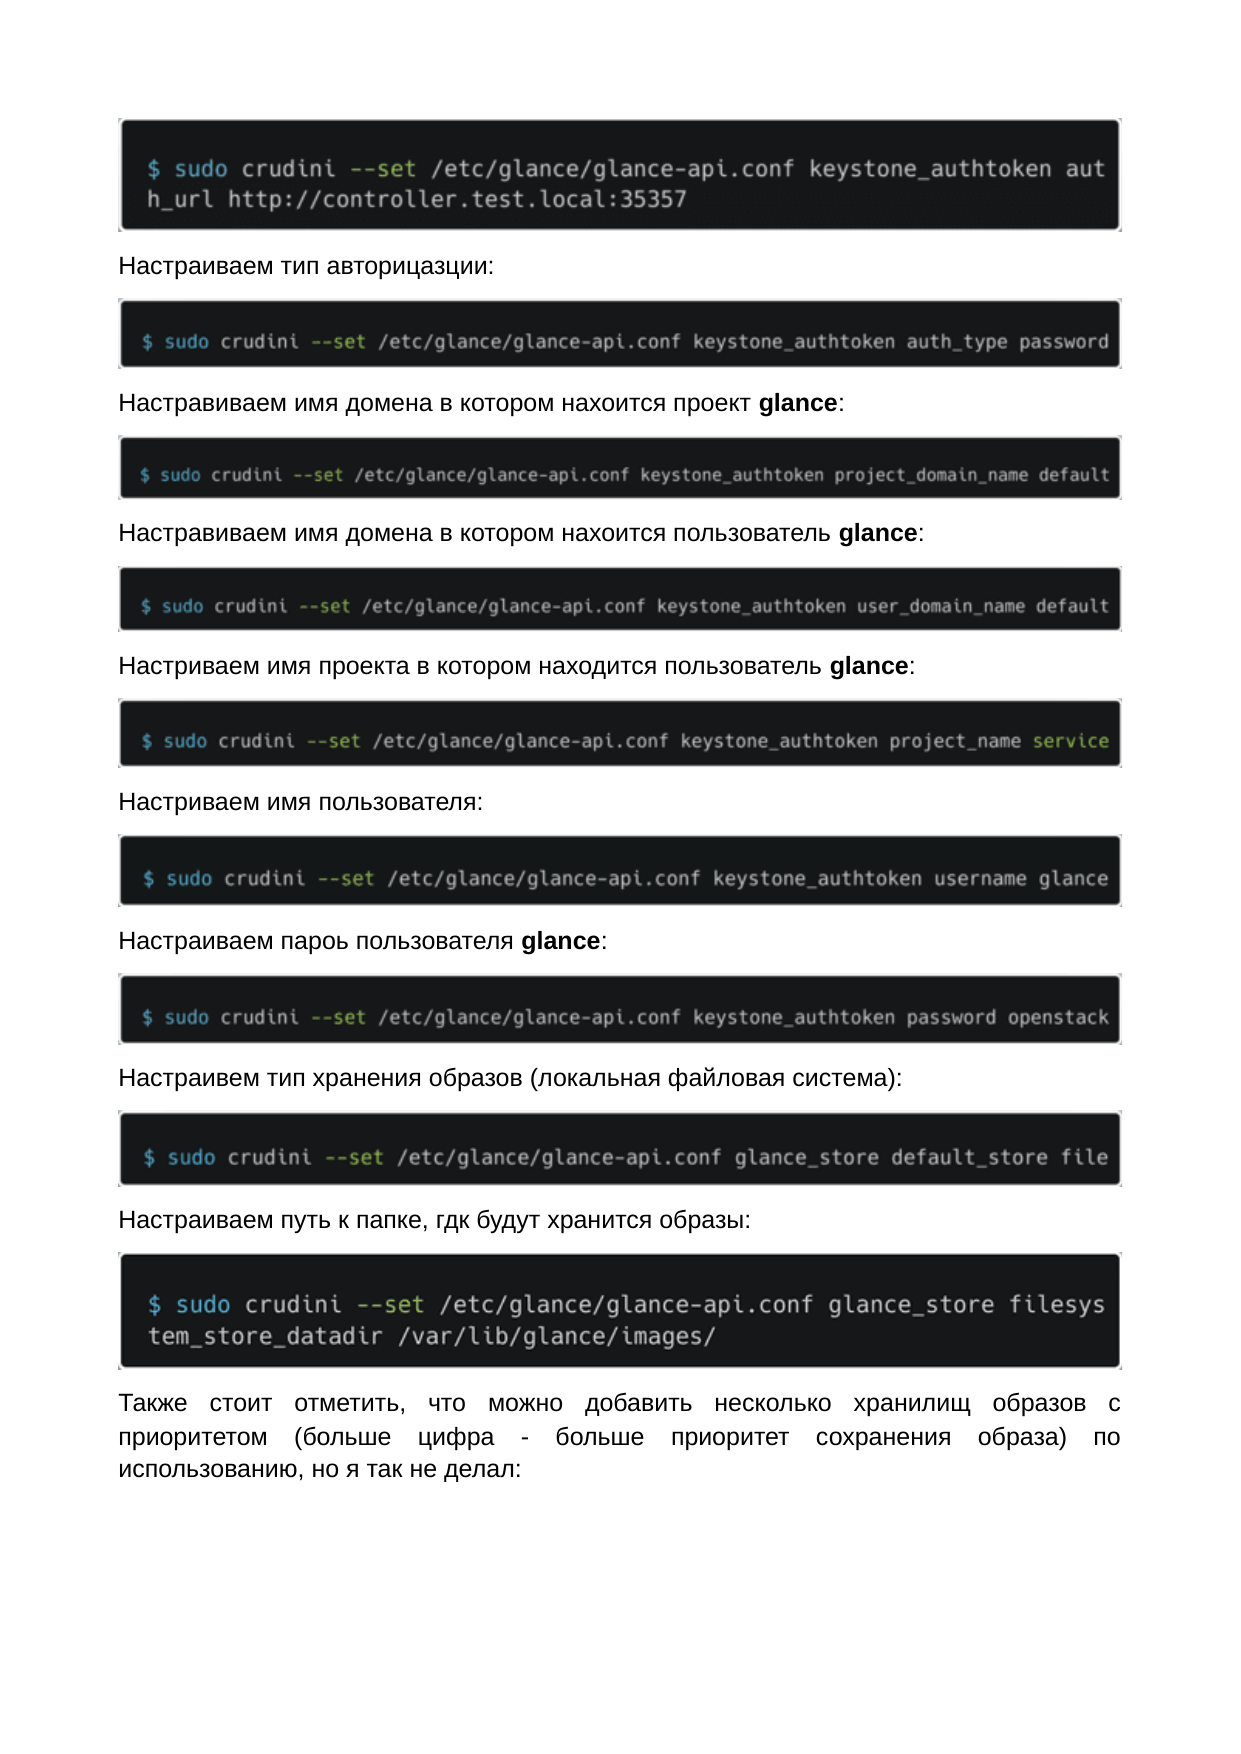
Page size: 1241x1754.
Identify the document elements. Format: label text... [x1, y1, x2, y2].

text Настраиваем путь к папке, гдк будут хранится образы: [118, 1205, 1122, 1234]
text Настравиваем имя домена в котором нахоится проект glance: [118, 388, 1122, 416]
text Настравиваем имя домена в котором нахоится пользователь glance: [118, 518, 1122, 547]
text Настриваем имя проекта в котором находится пользователь glance: [118, 651, 1122, 680]
text Настриваем имя пользователя: [118, 786, 1122, 815]
picture [118, 834, 1123, 907]
picture [118, 1110, 1123, 1187]
picture [118, 298, 1123, 369]
picture [118, 118, 1123, 232]
picture [118, 566, 1123, 632]
picture [118, 698, 1123, 768]
picture [118, 435, 1123, 500]
picture [118, 1252, 1123, 1370]
text Также стоит отметить, что можно добавить несколько хранилищ образов с приоритетом (больше цифра - больше приоритет сохранения образа) по использованию, но я так не делал: [118, 1388, 1122, 1483]
picture [118, 973, 1123, 1045]
text Настраиваем пароь пользователя glance: [118, 926, 1122, 955]
text Настраивем тип хранения образов (локальная файловая система): [118, 1063, 1122, 1092]
text Настраиваем тип авторицазции: [118, 251, 1122, 279]
